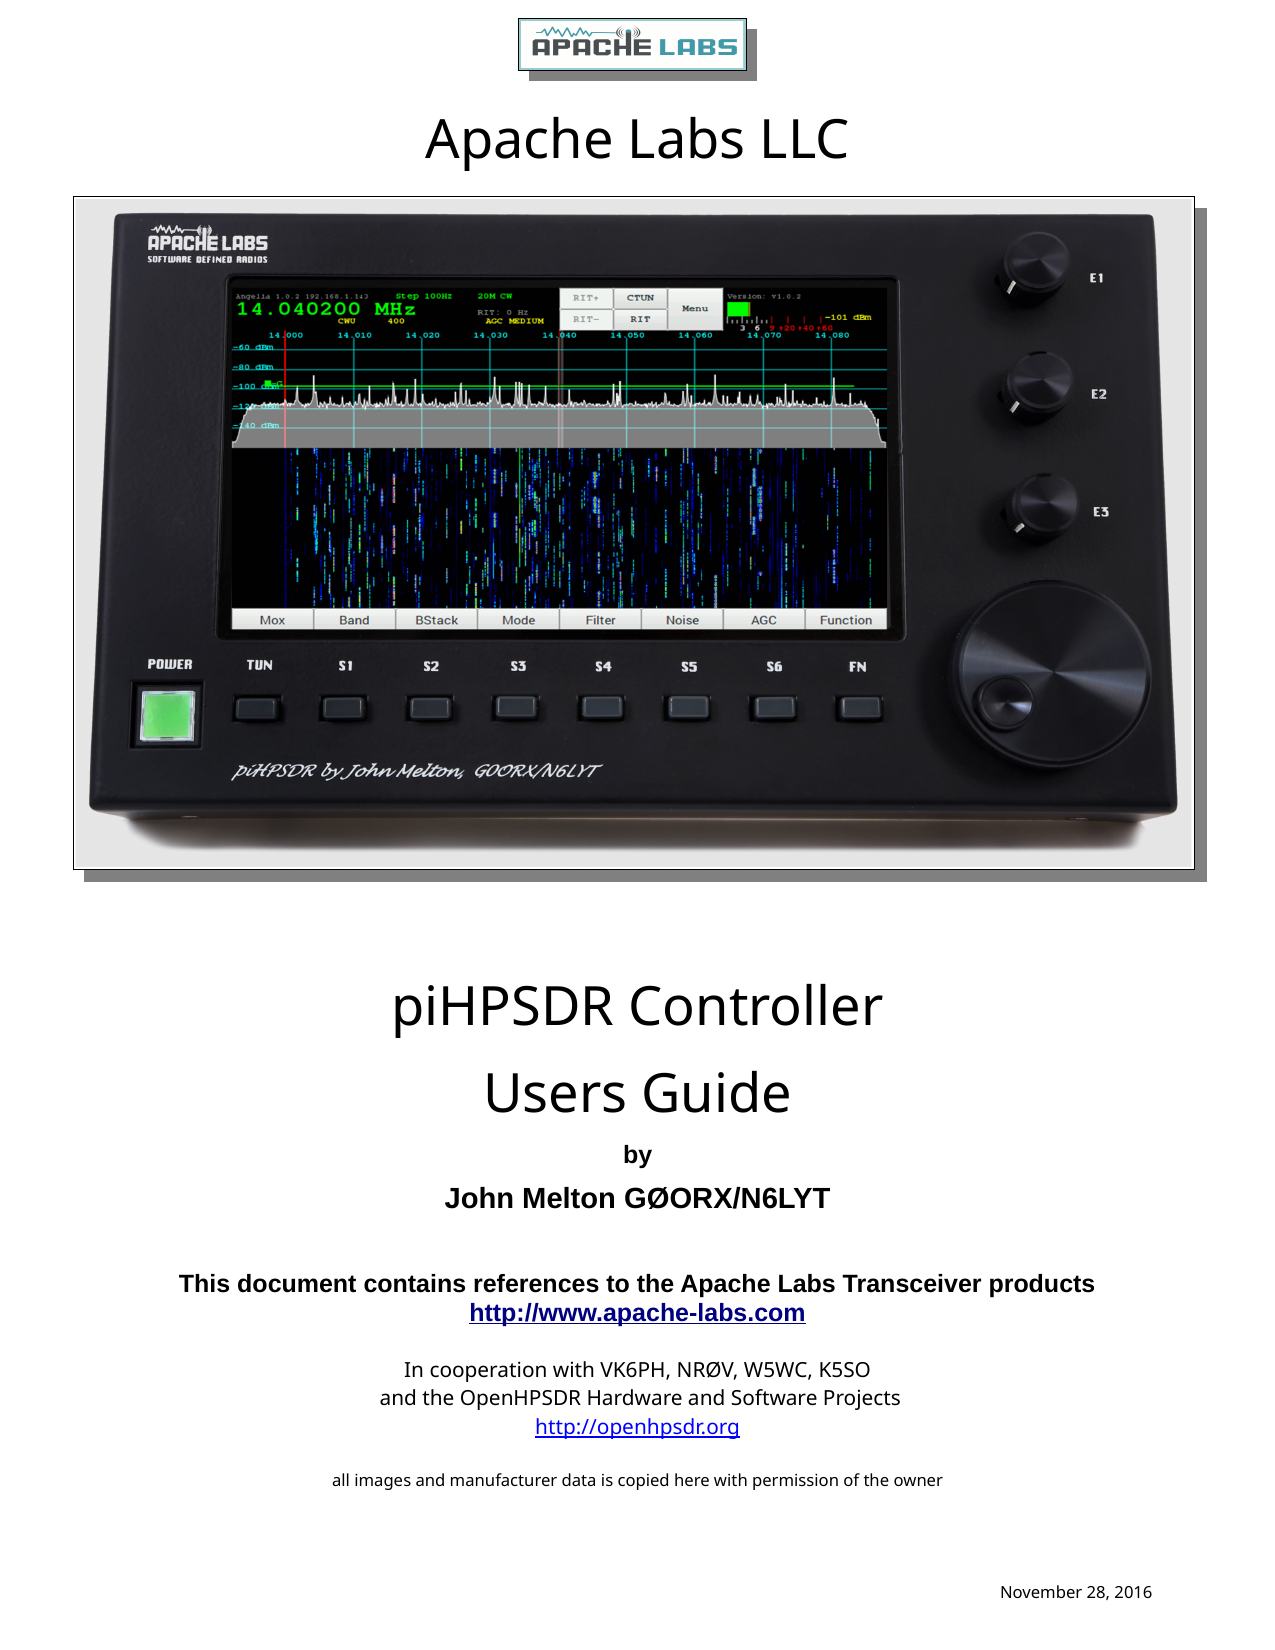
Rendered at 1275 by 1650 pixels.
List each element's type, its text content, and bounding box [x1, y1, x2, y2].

picture [521, 21, 744, 68]
text piHPSDR Controller [118, 968, 1157, 1042]
text In cooperation with VK6PH, NRØV, W5WC, K5SO [118, 1355, 1157, 1383]
text This document contains references to the Apache Labs Transceiver products [118, 1269, 1157, 1298]
text all images and manufacturer data is copied here with permission of the owner [118, 1469, 1157, 1492]
text John Melton GØORX/N6LYT [118, 1182, 1157, 1215]
text http://www.apache-labs.com [118, 1298, 1157, 1326]
text Users Guide [118, 1054, 1157, 1128]
text Apache Labs LLC [118, 100, 1157, 174]
text http://openhpsdr.org [118, 1412, 1157, 1440]
picture [75, 199, 1192, 867]
text by [118, 1140, 1157, 1169]
text and the OpenHPSDR Hardware and Software Projects [118, 1383, 1157, 1412]
